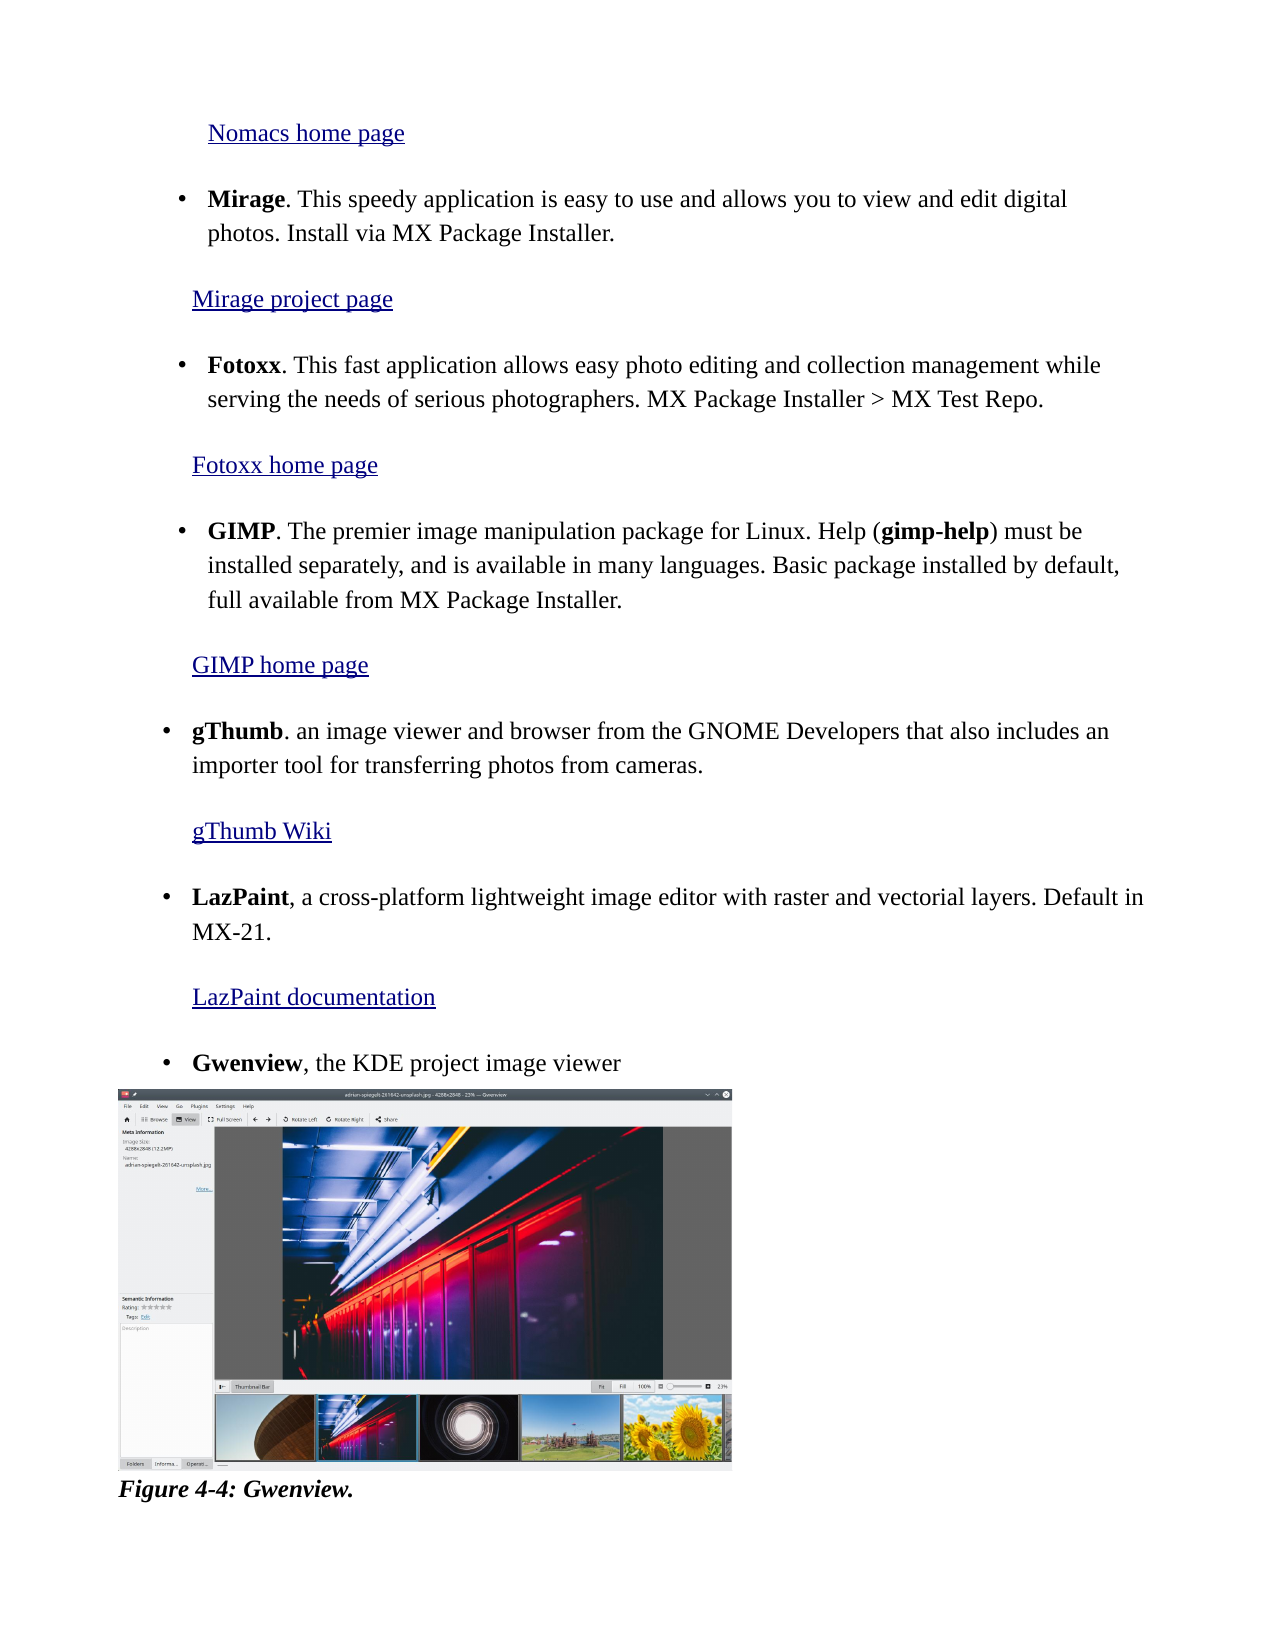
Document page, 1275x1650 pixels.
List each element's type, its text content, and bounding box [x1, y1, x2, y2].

list Mirage. This speedy application is easy to use and allows you to view and edit digital photos. Install via MX Package Installer. [178, 184, 1141, 247]
picture [118, 1089, 733, 1471]
list GIMP. The premier image manipulation package for Linux. Help (gimp-help) must be installed separately, and is available in many languages. Basic package installed by default, full available from MX Package Installer. [178, 516, 1141, 613]
text LazPaint documentation [118, 982, 1157, 1011]
list GIMP home page [162, 650, 1157, 679]
text Nomacs home page [134, 118, 1141, 147]
list gThumb. an image viewer and browser from the GNOME Developers that also includes an importer tool for transferring photos from cameras. [162, 716, 1157, 779]
list Mirage project page [162, 284, 1157, 313]
list Gwenview, the KDE project image viewer [162, 1048, 1157, 1077]
list Fotoxx home page [162, 450, 1157, 479]
list Fotoxx. This fast application allows easy photo editing and collection management while serving the needs of serious photographers. MX Package Installer > MX Test Repo. [178, 350, 1141, 413]
text Figure 4-4: Gwenview. [118, 1474, 1157, 1502]
list LazPaint, a cross-platform lightweight image editor with raster and vectorial layers. Default in MX-21. [162, 882, 1157, 945]
text gThumb Wiki [118, 816, 1157, 845]
